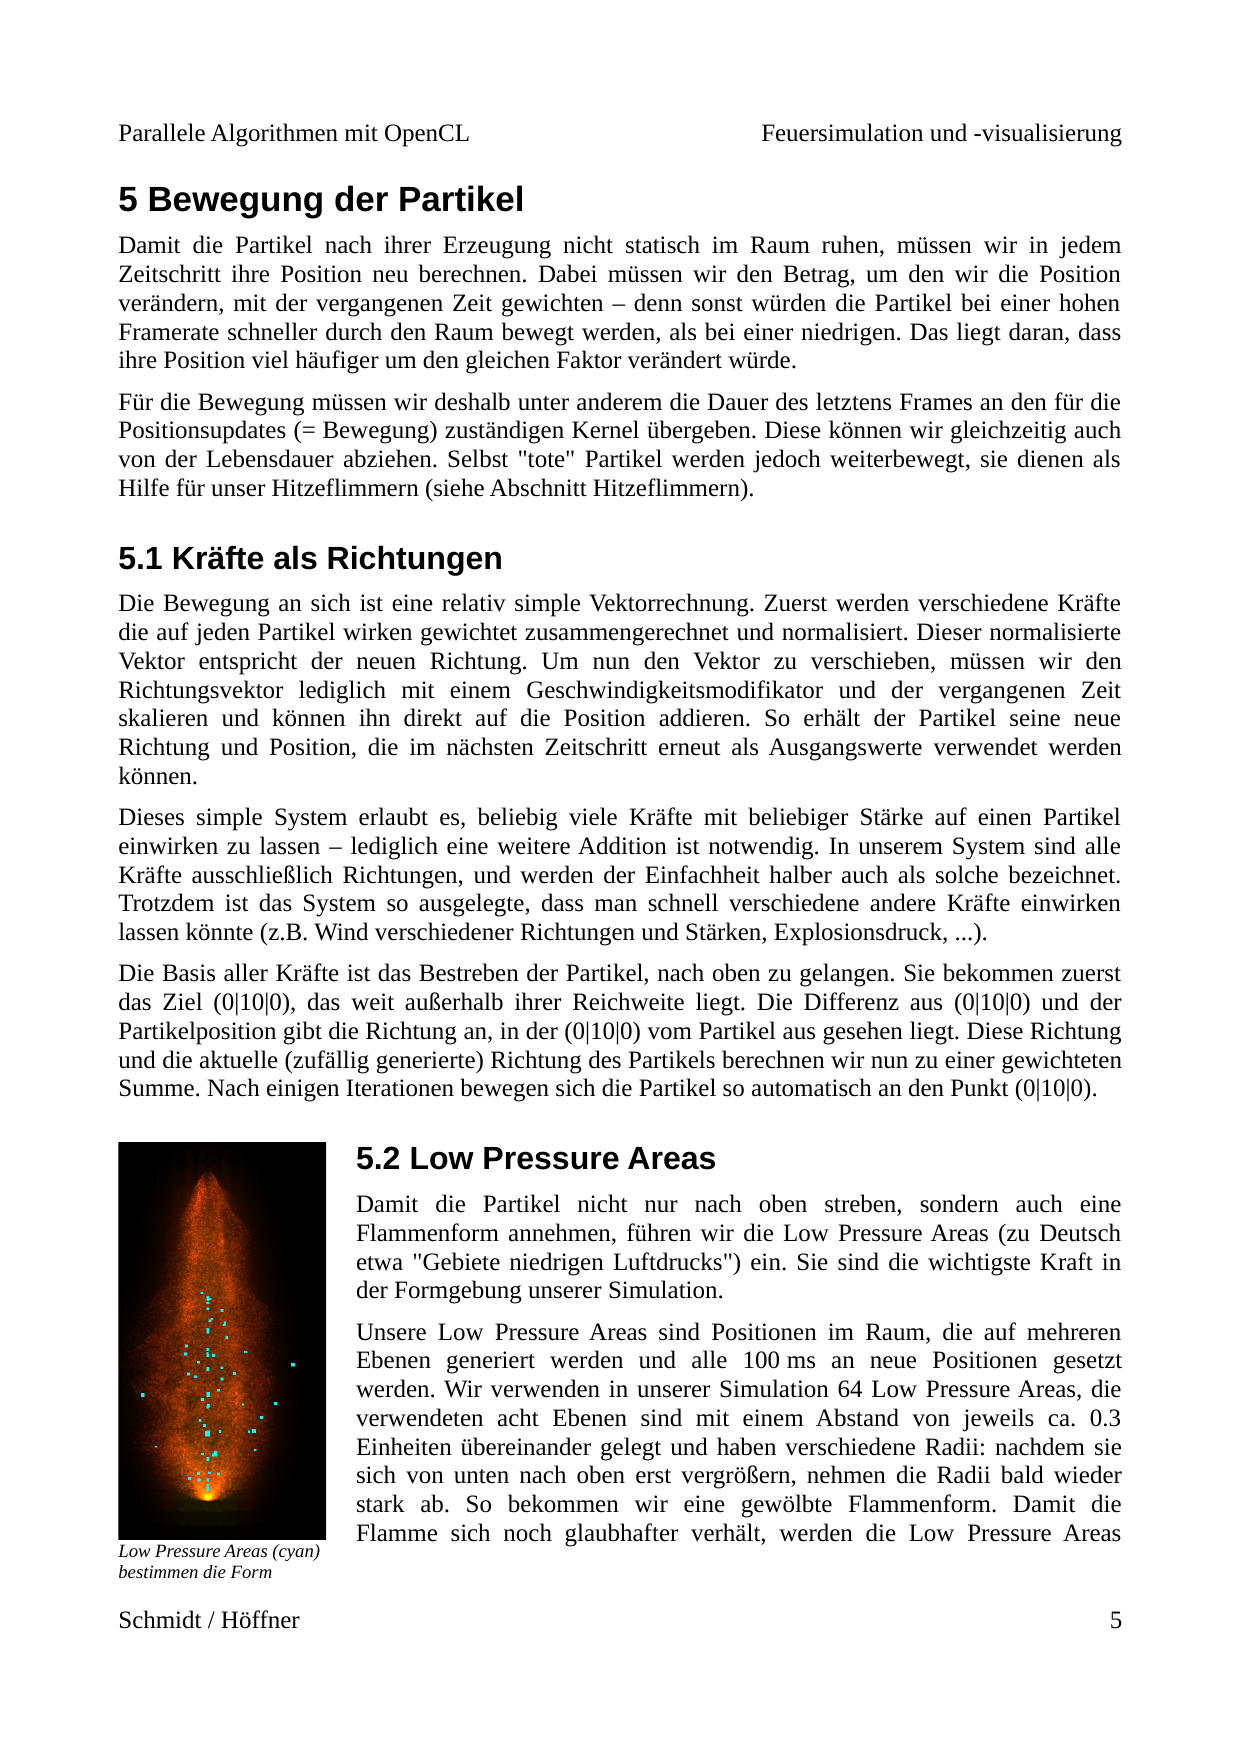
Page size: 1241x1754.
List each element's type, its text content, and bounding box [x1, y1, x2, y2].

picture [118, 1142, 327, 1540]
text Für die Bewegung müssen wir deshalb unter anderem die Dauer des letztens Frames an den für die Positionsupdates (= Bewegung) zuständigen Kernel übergeben. Diese können wir gleichzeitig auch von der Lebensdauer abziehen. Selbst "tote" Partikel werden jedoch weiterbewegt, sie dienen als Hilfe für unser Hitzeflimmern (siehe Abschnitt Hitzeflimmern). [118, 387, 1122, 502]
text Dieses simple System erlaubt es, beliebig viele Kräfte mit beliebiger Stärke auf einen Partikel einwirken zu lassen – lediglich eine weitere Addition ist notwendig. In unserem System sind alle Kräfte ausschließlich Richtungen, und werden der Einfachheit halber auch als solche bezeichnet. Trotzdem ist das System so ausgelegte, dass man schnell verschiedene andere Kräfte einwirken lassen könnte (z.B. Wind verschiedener Richtungen und Stärken, Explosionsdruck, ...). [118, 802, 1122, 946]
subtitle Low Pressure Areas [118, 1130, 1122, 1177]
text Die Basis aller Kräfte ist das Bestreben der Partikel, nach oben zu gelangen. Sie bekommen zuerst das Ziel (0|10|0), das weit außerhalb ihrer Reichweite liegt. Die Differenz aus (0|10|0) und der Partikelposition gibt die Richtung an, in der (0|10|0) vom Partikel aus gesehen liegt. Diese Richtung und die aktuelle (zufällig generierte) Richtung des Partikels berechnen wir nun zu einer gewichteten Summe. Nach einigen Iterationen bewegen sich die Partikel so automatisch an den Punkt (0|10|0). [118, 958, 1122, 1102]
text Unsere Low Pressure Areas sind Positionen im Raum, die auf mehreren Ebenen generiert werden und alle 100 ms an neue Positionen gesetzt werden. Wir verwenden in unserer Simulation 64 Low Pressure Areas, die verwendeten acht Ebenen sind mit einem Abstand von jeweils ca. 0.3 Einheiten übereinander gelegt und haben verschiedene Radii: nachdem sie sich von unten nach oben erst vergrößern, nehmen die Radii bald wieder stark ab. So bekommen wir eine gewölbte Flammenform. Damit die Flamme sich noch glaubhafter verhält, werden die Low Pressure Areas [326, 1317, 1122, 1547]
text Low Pressure Areas (cyan) bestimmen die Form [118, 1540, 326, 1583]
text Damit die Partikel nach ihrer Erzeugung nicht statisch im Raum ruhen, müssen wir in jedem Zeitschritt ihre Position neu berechnen. Dabei müssen wir den Betrag, um den wir die Position verändern, mit der vergangenen Zeit gewichten – denn sonst würden die Partikel bei einer hohen Framerate schneller durch den Raum bewegt werden, als bei einer niedrigen. Das liegt daran, dass ihre Position viel häufiger um den gleichen Faktor verändert würde. [118, 230, 1122, 374]
subtitle Kräfte als Richtungen [118, 539, 1122, 576]
text Die Bewegung an sich ist eine relativ simple Vektorrechnung. Zuerst werden verschiedene Kräfte die auf jeden Partikel wirken gewichtet zusammengerechnet und normalisiert. Dieser normalisierte Vektor entspricht der neuen Richtung. Um nun den Vektor zu verschieben, müssen wir den Richtungsvektor lediglich mit einem Geschwindigkeitsmodifikator und der vergangenen Zeit skalieren und können ihn direkt auf die Position addieren. So erhält der Partikel seine neue Richtung und Position, die im nächsten Zeitschritt erneut als Ausgangswerte verwendet werden können. [118, 588, 1122, 790]
text Damit die Partikel nicht nur nach oben streben, sondern auch eine Flammenform annehmen, führen wir die Low Pressure Areas (zu Deutsch etwa "Gebiete niedrigen Luftdrucks") ein. Sie sind die wichtigste Kraft in der Formgebung unserer Simulation. [327, 1189, 1122, 1304]
subtitle Bewegung der Partikel [118, 178, 1122, 218]
